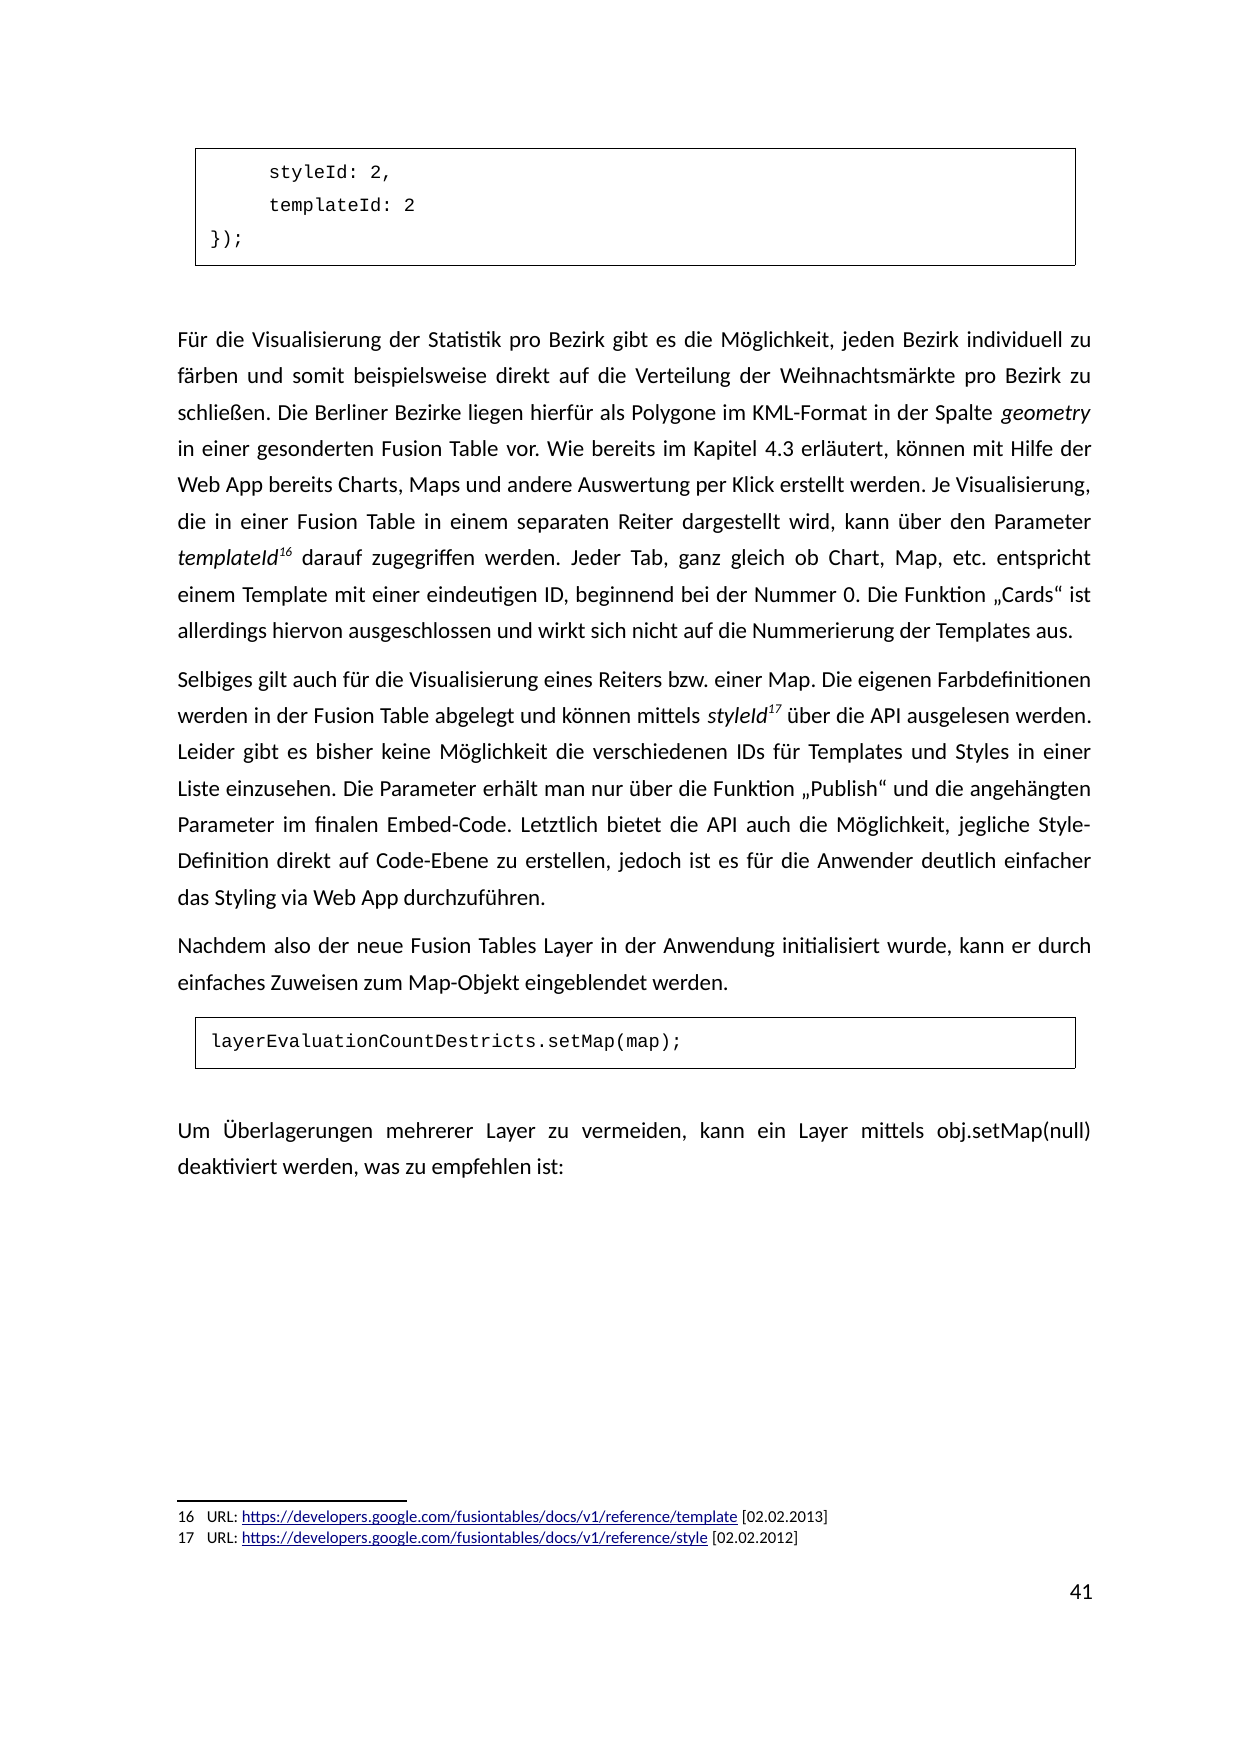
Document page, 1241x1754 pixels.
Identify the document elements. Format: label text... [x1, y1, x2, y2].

text layerEvaluationCountDestricts.setMap(map); [196, 1018, 1075, 1068]
text }); [196, 214, 1075, 265]
text Nachdem also der neue Fusion Tables Layer in der Anwendung initialisiert wurde, kann er durch einfaches Zuweisen zum Map-Objekt eingeblendet werden. [177, 932, 1093, 996]
text Selbiges gilt auch für die Visualisierung eines Reiters bzw. einer Map. Die eigenen Farbdefinitionen werden in der Fusion Table abgelegt und können mittels styleId über die API ausgelesen werden. Leider gibt es bisher keine Möglichkeit die verschiedenen IDs für Templates und Styles in einer Liste einzusehen. Die Parameter erhält man nur über die Funktion „Publish“ und die angehängten Parameter im finalen Embed-Code. Letztlich bietet die API auch die Möglichkeit, jegliche Style-Definition direkt auf Code-Ebene zu erstellen, jedoch ist es für die Anwender deutlich einfacher das Styling via Web App durchzuführen. [177, 665, 1093, 911]
text templateId: 2 [196, 181, 1075, 214]
text URL: https://developers.google.com/fusiontables/docs/v1/reference/template [02.02.2013] [177, 1507, 1093, 1527]
text Um Überlagerungen mehrerer Layer zu vermeiden, kann ein Layer mittels obj.setMap(null) deaktiviert werden, was zu empfehlen ist: [177, 1079, 1093, 1180]
text URL: https://developers.google.com/fusiontables/docs/v1/reference/style [02.02.2012] [177, 1527, 1093, 1547]
text Für die Visualisierung der Statistik pro Bezirk gibt es die Möglichkeit, jeden Bezirk individuell zu färben und somit beispielsweise direkt auf die Verteilung der Weihnachtsmärkte pro Bezirk zu schließen. Die Berliner Bezirke liegen hierfür als Polygone im KML-Format in der Spalte geometry in einer gesonderten Fusion Table vor. Wie bereits im Kapitel 4.3 erläutert, können mit Hilfe der Web App bereits Charts, Maps und andere Auswertung per Klick erstellt werden. Je Visualisierung, die in einer Fusion Table in einem separaten Reiter dargestellt wird, kann über den Parameter templateId darauf zugegriffen werden. Jeder Tab, ganz gleich ob Chart, Map, etc. entspricht einem Template mit einer eindeutigen ID, beginnend bei der Nummer 0. Die Funktion „Cards“ ist allerdings hiervon ausgeschlossen und wirkt sich nicht auf die Nummerierung der Templates aus. [177, 325, 1093, 644]
text styleId: 2, [196, 149, 1075, 181]
